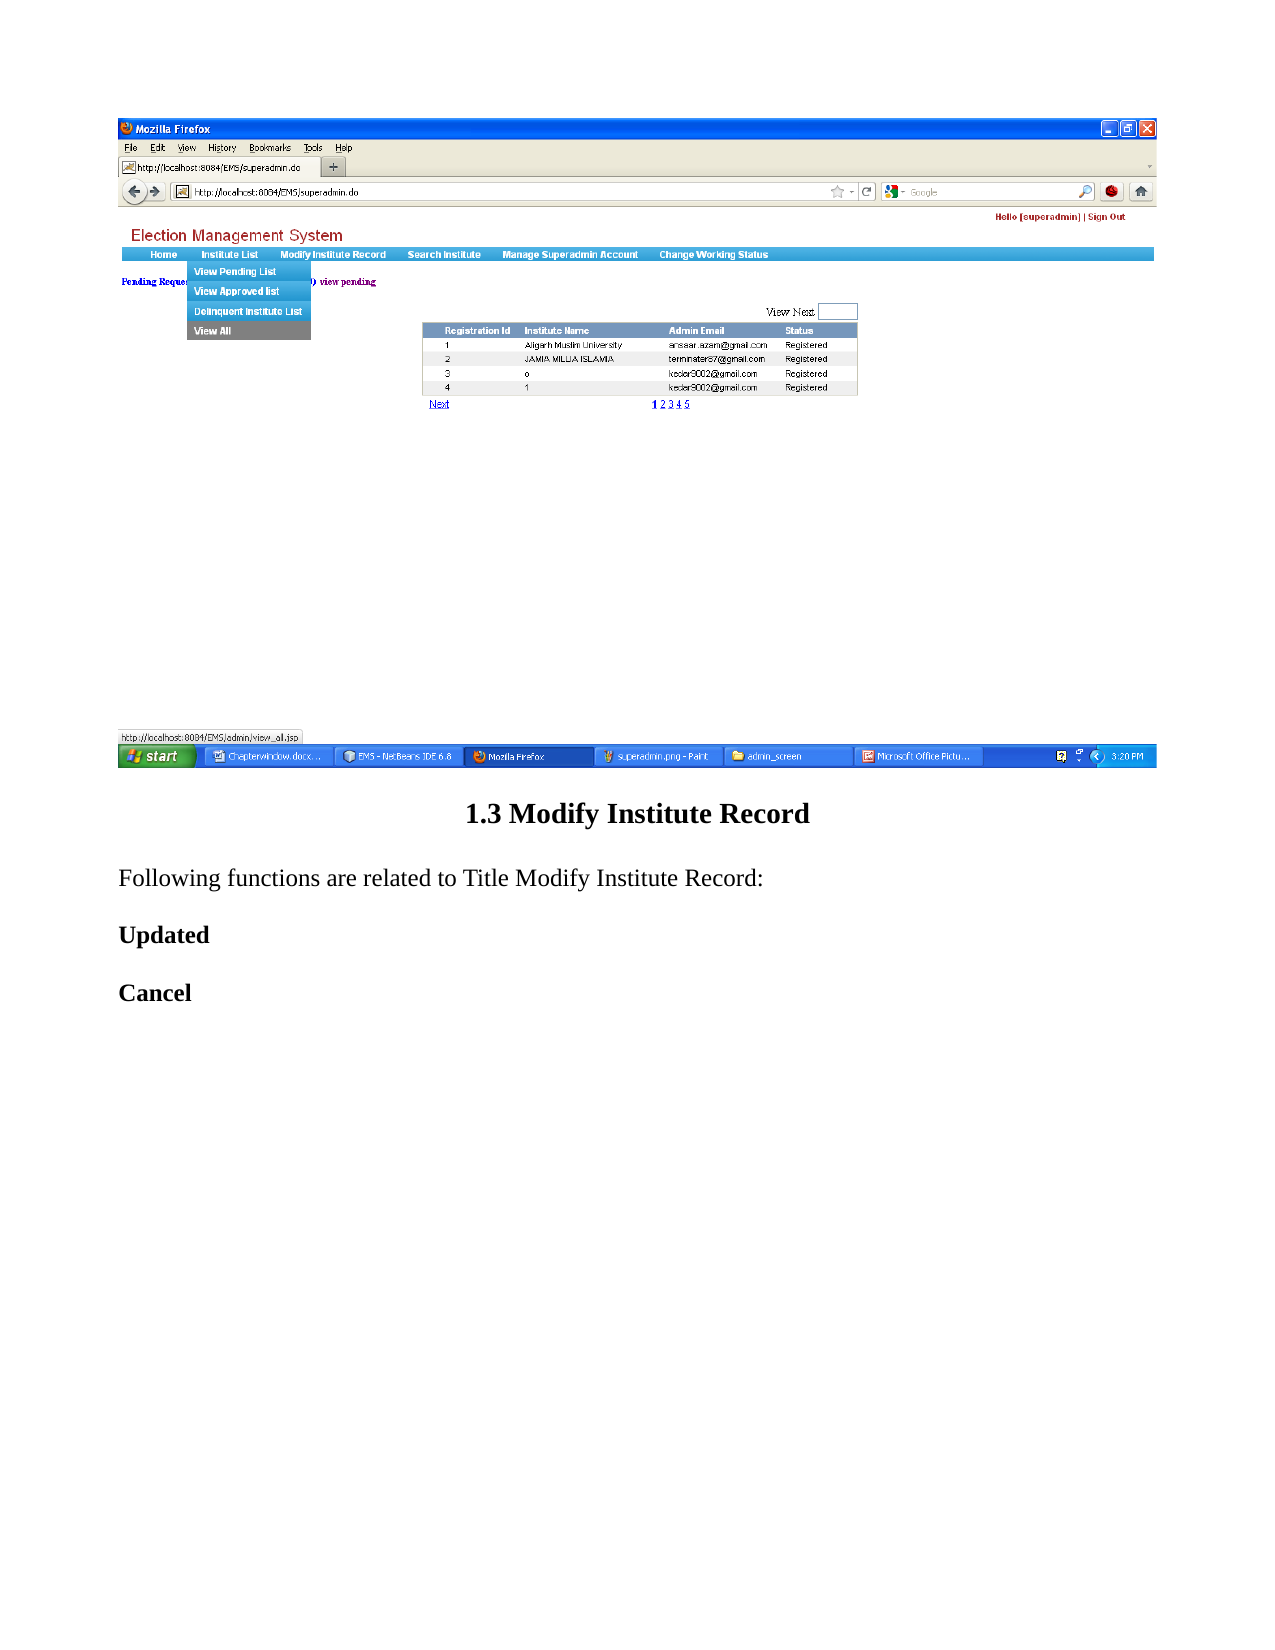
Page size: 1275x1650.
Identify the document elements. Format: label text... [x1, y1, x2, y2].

text Updated [118, 921, 1157, 949]
text 1.3 Modify Institute Record [118, 796, 1157, 829]
text Following functions are related to Title Modify Institute Record: [118, 863, 1157, 892]
picture [118, 118, 1157, 768]
text Cancel [118, 978, 1157, 1007]
